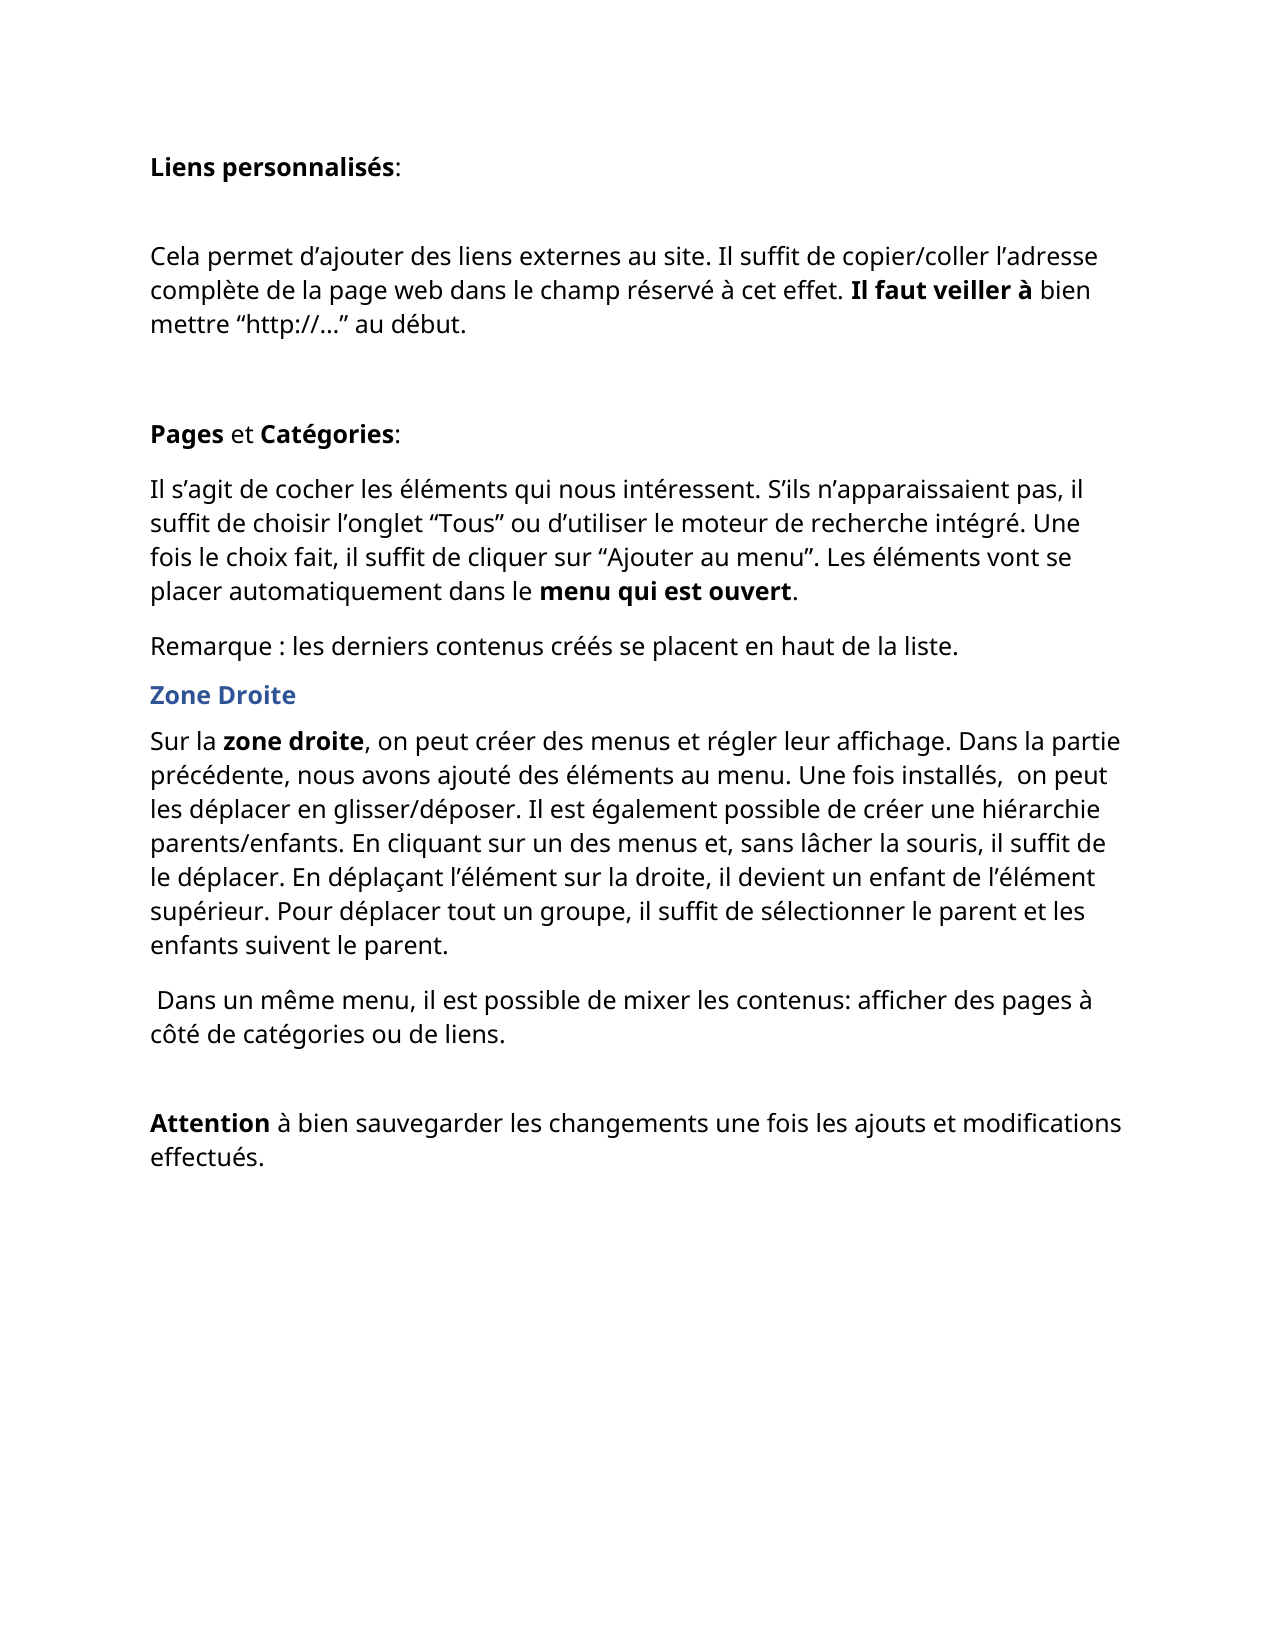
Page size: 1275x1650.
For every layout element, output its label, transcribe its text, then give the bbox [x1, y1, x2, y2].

text Remarque : les derniers contenus créés se placent en haut de la liste. [150, 629, 1125, 663]
text Dans un même menu, il est possible de mixer les contenus: afficher des pages à côté de catégories ou de liens. [150, 983, 1125, 1051]
text Il s’agit de cocher les éléments qui nous intéressent. S’ils n’apparaissaient pas, il suffit de choisir l’onglet “Tous” ou d’utiliser le moteur de recherche intégré. Une fois le choix fait, il suffit de cliquer sur “Ajouter au menu”. Les éléments vont se placer automatiquement dans le menu qui est ouvert. [150, 472, 1125, 608]
subtitle Zone Droite [150, 677, 1125, 712]
text Liens personnalisés: [150, 150, 1125, 184]
text Cela permet d’ajouter des liens externes au site. Il suffit de copier/coller l’adresse complète de la page web dans le champ réservé à cet effet. Il faut veiller à bien mettre “http://…” au début. [150, 205, 1125, 341]
text Attention à bien sauvegarder les changements une fois les ajouts et modifications effectués. [150, 1072, 1125, 1174]
text Pages et Catégories: [150, 417, 1125, 451]
text Sur la zone droite, on peut créer des menus et régler leur affichage. Dans la partie précédente, nous avons ajouté des éléments au menu. Une fois installés, on peut les déplacer en glisser/déposer. Il est également possible de créer une hiérarchie parents/enfants. En cliquant sur un des menus et, sans lâcher la souris, il suffit de le déplacer. En déplaçant l’élément sur la droite, il devient un enfant de l’élément supérieur. Pour déplacer tout un groupe, il suffit de sélectionner le parent et les enfants suivent le parent. [150, 724, 1125, 962]
